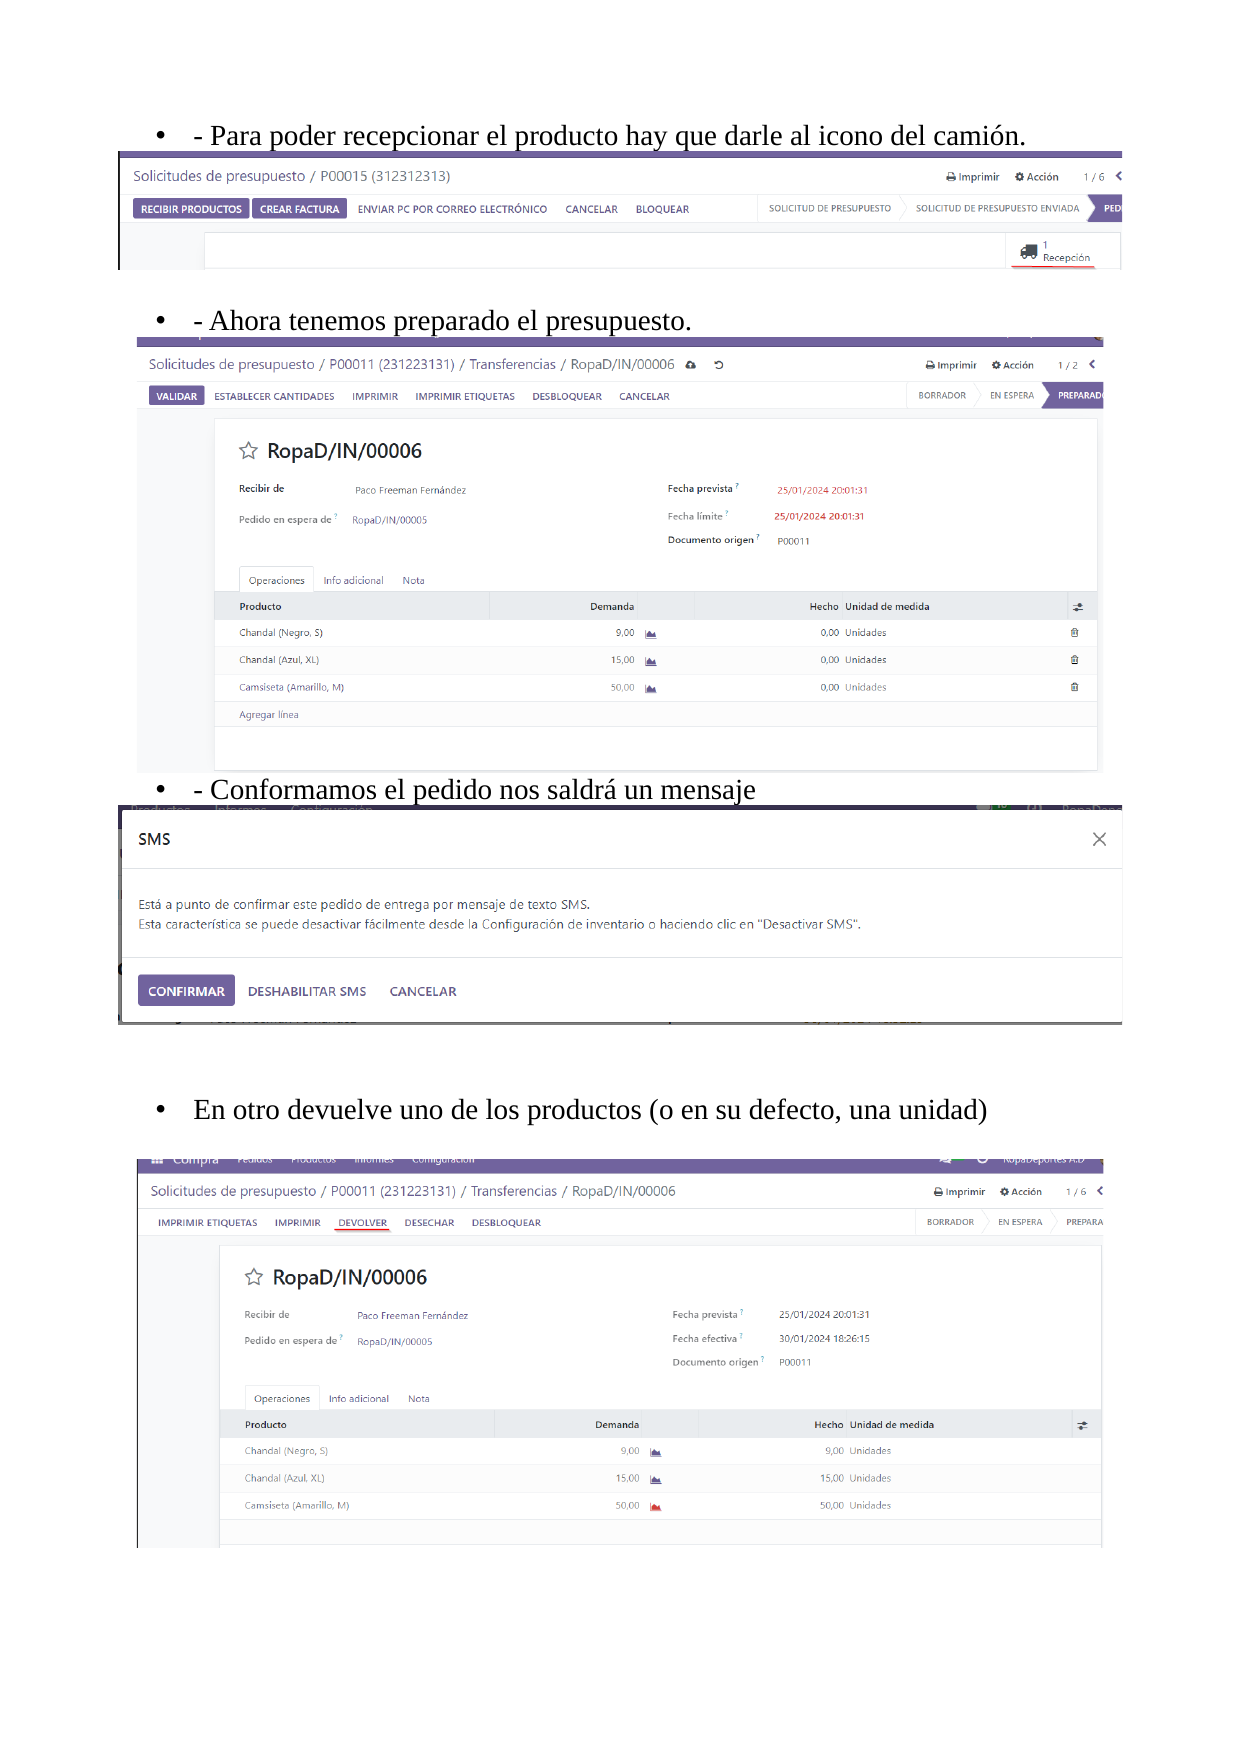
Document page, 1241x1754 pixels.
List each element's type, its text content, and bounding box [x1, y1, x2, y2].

list - Conformamos el pedido nos saldrá un mensaje [156, 337, 1122, 805]
list - Para poder recepcionar el producto hay que darle al icono del camión. [156, 118, 1122, 151]
picture [118, 805, 1123, 1025]
picture [136, 337, 1104, 773]
picture [136, 1159, 1104, 1548]
list - Ahora tenemos preparado el presupuesto. [156, 303, 1122, 337]
list En otro devuelve uno de los productos (o en su defecto, una unidad) [156, 1092, 1122, 1126]
picture [118, 151, 1123, 270]
